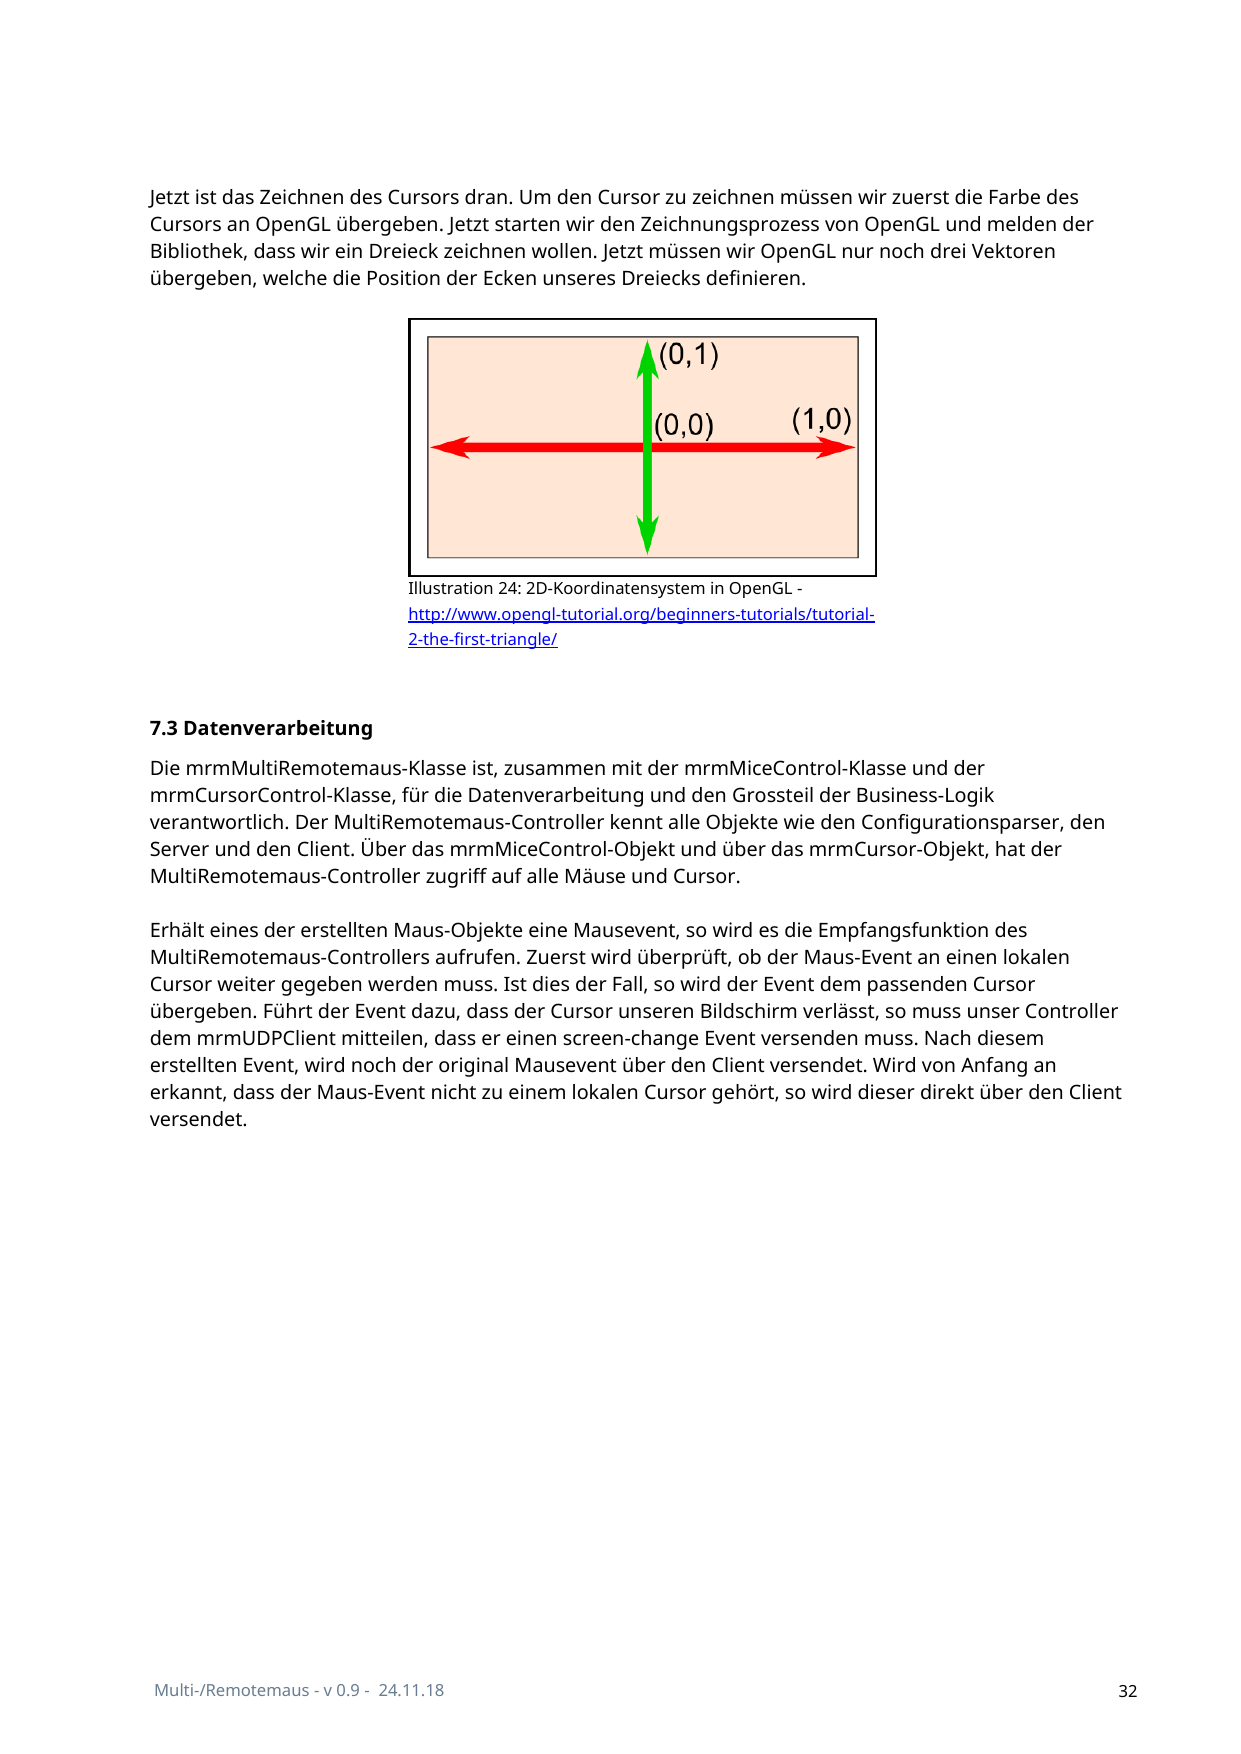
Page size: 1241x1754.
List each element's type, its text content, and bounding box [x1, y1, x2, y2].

picture [408, 318, 877, 577]
text Illustration 24: 2D-Koordinatensystem in OpenGL - http://www.opengl-tutorial.org/beginners-tutorials/tutorial-2-the-first-triangle/ [408, 577, 877, 650]
text Die mrmMultiRemotemaus-Klasse ist, zusammen mit der mrmMiceControl-Klasse und der mrmCursorControl-Klasse, für die Datenverarbeitung und den Grossteil der Business-Logik verantwortlich. Der MultiRemotemaus-Controller kennt alle Objekte wie den Configurationsparser, den Server und den Client. Über das mrmMiceControl-Objekt und über das mrmCursor-Objekt, hat der MultiRemotemaus-Controller zugriff auf alle Mäuse und Cursor. [149, 754, 1136, 889]
subtitle Datenverarbeitung [149, 715, 1136, 742]
text Jetzt ist das Zeichnen des Cursors dran. Um den Cursor zu zeichnen müssen wir zuerst die Farbe des Cursors an OpenGL übergeben. Jetzt starten wir den Zeichnungsprozess von OpenGL und melden der Bibliothek, dass wir ein Dreieck zeichnen wollen. Jetzt müssen wir OpenGL nur noch drei Vektoren übergeben, welche die Position der Ecken unseres Dreiecks definieren. [149, 183, 1136, 291]
text Erhält eines der erstellten Maus-Objekte eine Mausevent, so wird es die Empfangsfunktion des MultiRemotemaus-Controllers aufrufen. Zuerst wird überprüft, ob der Maus-Event an einen lokalen Cursor weiter gegeben werden muss. Ist dies der Fall, so wird der Event dem passenden Cursor übergeben. Führt der Event dazu, dass der Cursor unseren Bildschirm verlässt, so muss unser Controller dem mrmUDPClient mitteilen, dass er einen screen-change Event versenden muss. Nach diesem erstellten Event, wird noch der original Mausevent über den Client versendet. Wird von Anfang an erkannt, dass der Maus-Event nicht zu einem lokalen Cursor gehört, so wird dieser direkt über den Client versendet. [149, 916, 1136, 1132]
